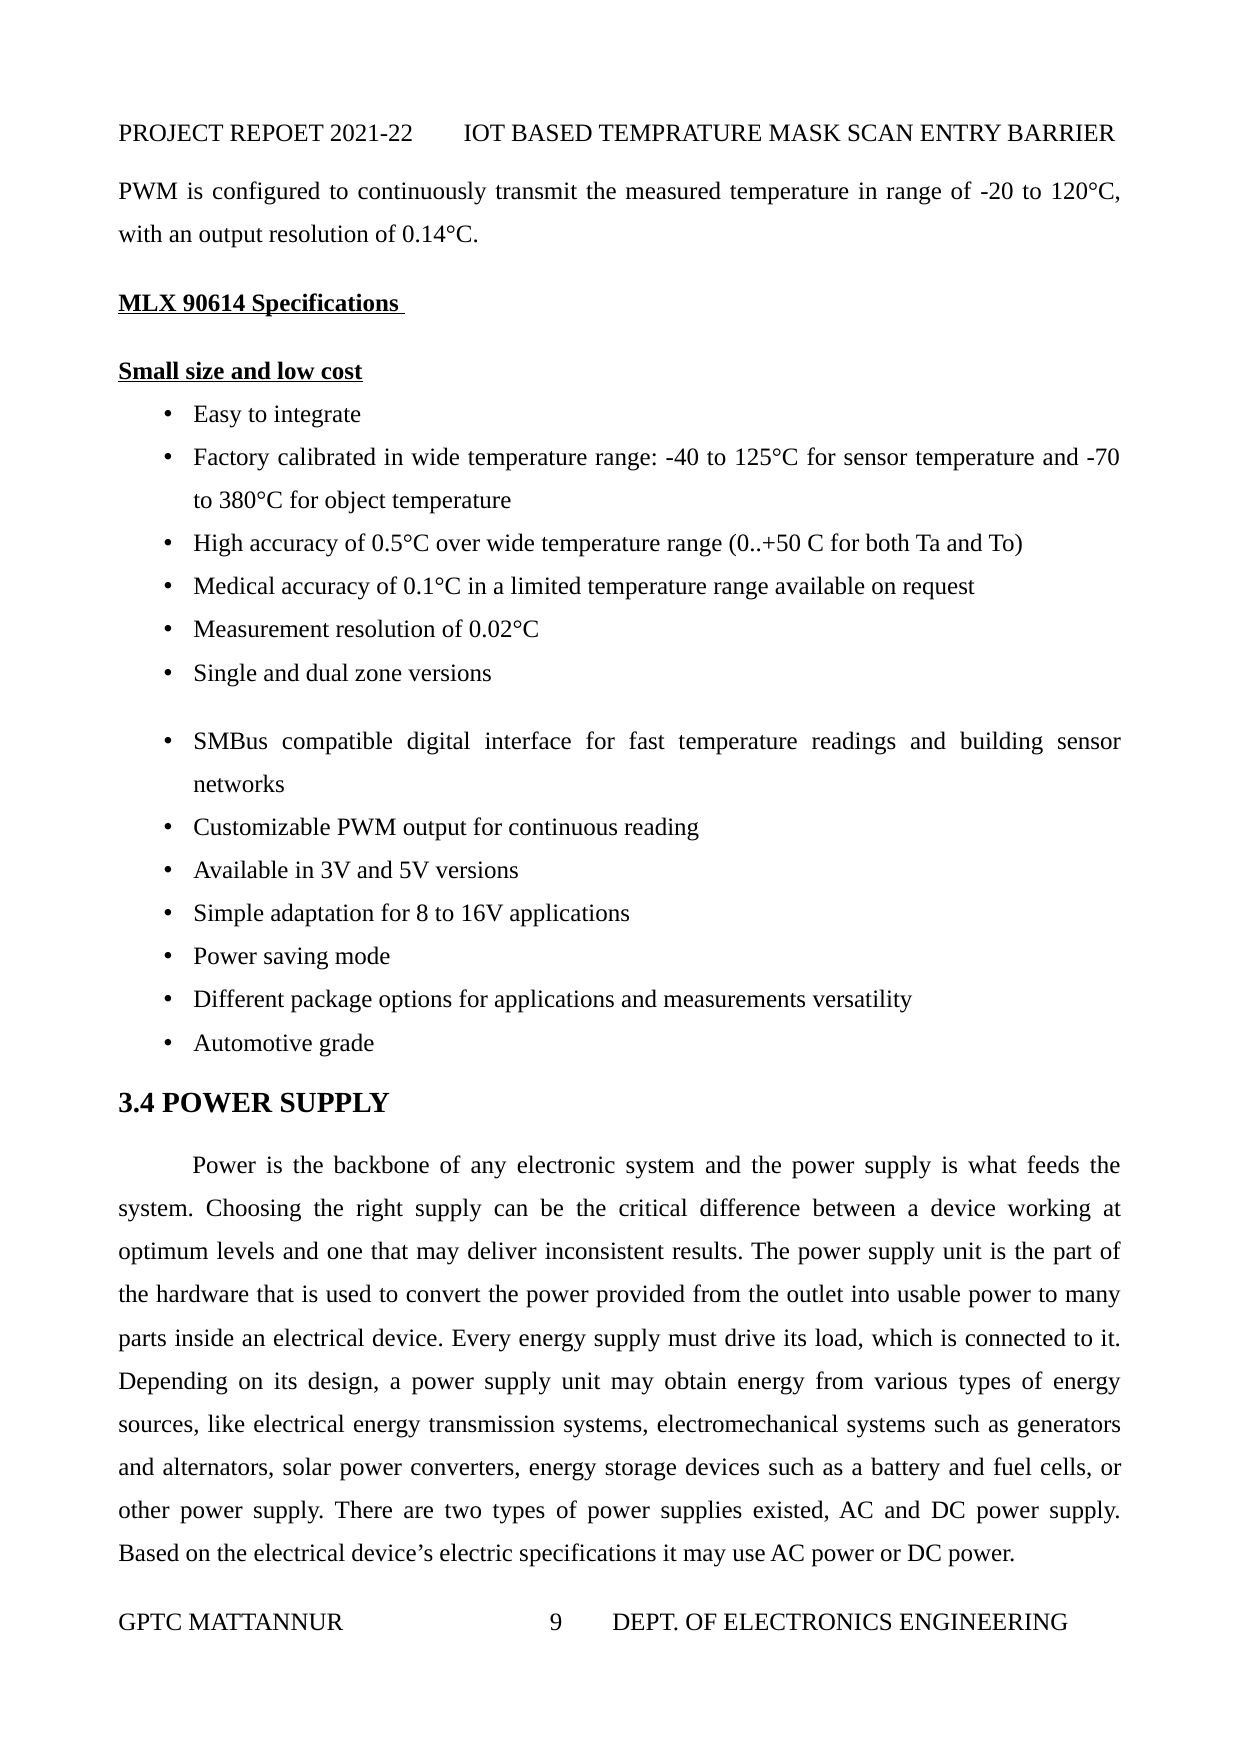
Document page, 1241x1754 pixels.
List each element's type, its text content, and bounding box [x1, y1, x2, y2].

list Single and dual zone versions [164, 658, 1122, 686]
list Factory calibrated in wide temperature range: -40 to 125°C for sensor temperature and -70 to 380°C for object temperature [164, 442, 1122, 514]
list Automotive grade [164, 1028, 1122, 1056]
list Simple adaptation for 8 to 16V applications [164, 898, 1122, 927]
list Customizable PWM output for continuous reading [164, 812, 1122, 841]
list High accuracy of 0.5°C over wide temperature range (0..+50 C for both Ta and To) [164, 528, 1122, 557]
text Power is the backbone of any electronic system and the power supply is what feeds the system. Choosing the right supply can be the critical difference between a device working at optimum levels and one that may deliver inconsistent results. The power supply unit is the part of the hardware that is used to convert the power provided from the outlet into usable power to many parts inside an electrical device. Every energy supply must drive its load, which is connected to it. Depending on its design, a power supply unit may obtain energy from various types of energy sources, like electrical energy transmission systems, electromechanical systems such as generators and alternators, solar power converters, energy storage devices such as a battery and fuel cells, or other power supply. There are two types of power supplies existed, AC and DC power supply. Based on the electrical device’s electric specifications it may use AC power or DC power. [118, 1150, 1122, 1567]
list Different package options for applications and measurements versatility [164, 984, 1122, 1013]
text PWM is configured to continuously transmit the measured temperature in range of -20 to 120°C, with an output resolution of 0.14°C. [118, 176, 1122, 248]
text 3.4 POWER SUPPLY [118, 1085, 1122, 1119]
text MLX 90614 Specifications [118, 288, 1122, 316]
list Easy to integrate [164, 399, 1122, 428]
list Medical accuracy of 0.1°C in a limited temperature range available on request [164, 571, 1122, 600]
list Power saving mode [164, 941, 1122, 970]
list Measurement resolution of 0.02°C [164, 614, 1122, 643]
text Small size and low cost [118, 356, 1122, 384]
list Available in 3V and 5V versions [164, 855, 1122, 884]
list SMBus compatible digital interface for fast temperature readings and building sensor networks [164, 726, 1122, 798]
